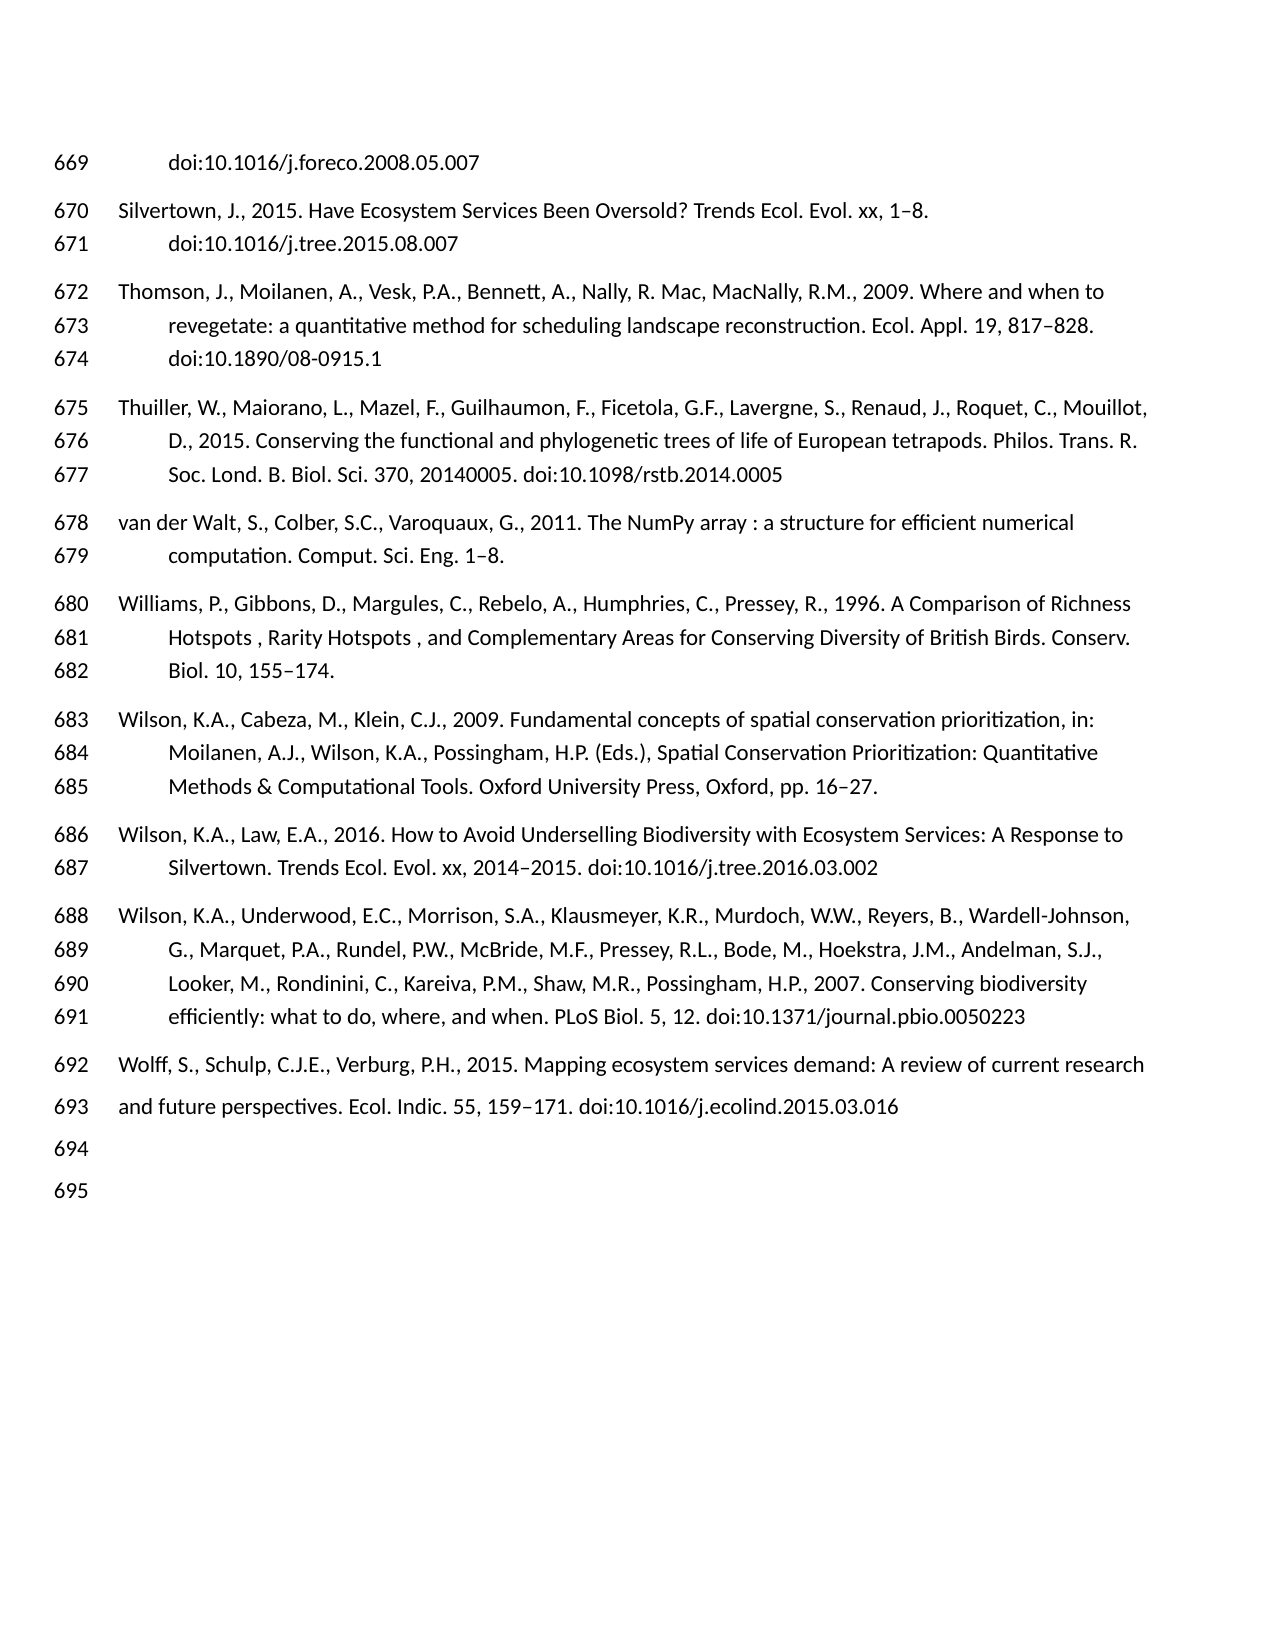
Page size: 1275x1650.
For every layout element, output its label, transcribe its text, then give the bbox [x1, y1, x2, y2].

text Thuiller, W., Maiorano, L., Mazel, F., Guilhaumon, F., Ficetola, G.F., Lavergne, S., Renaud, J., Roquet, C., Mouillot, D., 2015. Conserving the functional and phylogenetic trees of life of European tetrapods. Philos. Trans. R. Soc. Lond. B. Biol. Sci. 370, 20140005. doi:10.1098/rstb.2014.0005 [118, 393, 1157, 488]
text Thomson, J., Moilanen, A., Vesk, P.A., Bennett, A., Nally, R. Mac, MacNally, R.M., 2009. Where and when to revegetate: a quantitative method for scheduling landscape reconstruction. Ecol. Appl. 19, 817–828. doi:10.1890/08-0915.1 [118, 277, 1157, 372]
text Wilson, K.A., Underwood, E.C., Morrison, S.A., Klausmeyer, K.R., Murdoch, W.W., Reyers, B., Wardell-Johnson, G., Marquet, P.A., Rundel, P.W., McBride, M.F., Pressey, R.L., Bode, M., Hoekstra, J.M., Andelman, S.J., Looker, M., Rondinini, C., Kareiva, P.M., Shaw, M.R., Possingham, H.P., 2007. Conserving biodiversity efficiently: what to do, where, and when. PLoS Biol. 5, 12. doi:10.1371/journal.pbio.0050223 [118, 902, 1157, 1030]
text Wolff, S., Schulp, C.J.E., Verburg, P.H., 2015. Mapping ecosystem services demand: A review of current research and future perspectives. Ecol. Indic. 55, 159–171. doi:10.1016/j.ecolind.2015.03.016 [118, 1050, 1157, 1120]
text Wilson, K.A., Cabeza, M., Klein, C.J., 2009. Fundamental concepts of spatial conservation prioritization, in: Moilanen, A.J., Wilson, K.A., Possingham, H.P. (Eds.), Spatial Conservation Prioritization: Quantitative Methods & Computational Tools. Oxford University Press, Oxford, pp. 16–27. [118, 705, 1157, 800]
text Williams, P., Gibbons, D., Margules, C., Rebelo, A., Humphries, C., Pressey, R., 1996. A Comparison of Richness Hotspots , Rarity Hotspots , and Complementary Areas for Conserving Diversity of British Birds. Conserv. Biol. 10, 155–174. [118, 589, 1157, 684]
text Wilson, K.A., Law, E.A., 2016. How to Avoid Underselling Biodiversity with Ecosystem Services: A Response to Silvertown. Trends Ecol. Evol. xx, 2014–2015. doi:10.1016/j.tree.2016.03.002 [118, 820, 1157, 881]
text doi:10.1016/j.foreco.2008.05.007 [118, 148, 1157, 176]
text van der Walt, S., Colber, S.C., Varoquaux, G., 2011. The NumPy array : a structure for efficient numerical computation. Comput. Sci. Eng. 1–8. [118, 508, 1157, 569]
text Silvertown, J., 2015. Have Ecosystem Services Been Oversold? Trends Ecol. Evol. xx, 1–8. doi:10.1016/j.tree.2015.08.007 [118, 196, 1157, 257]
